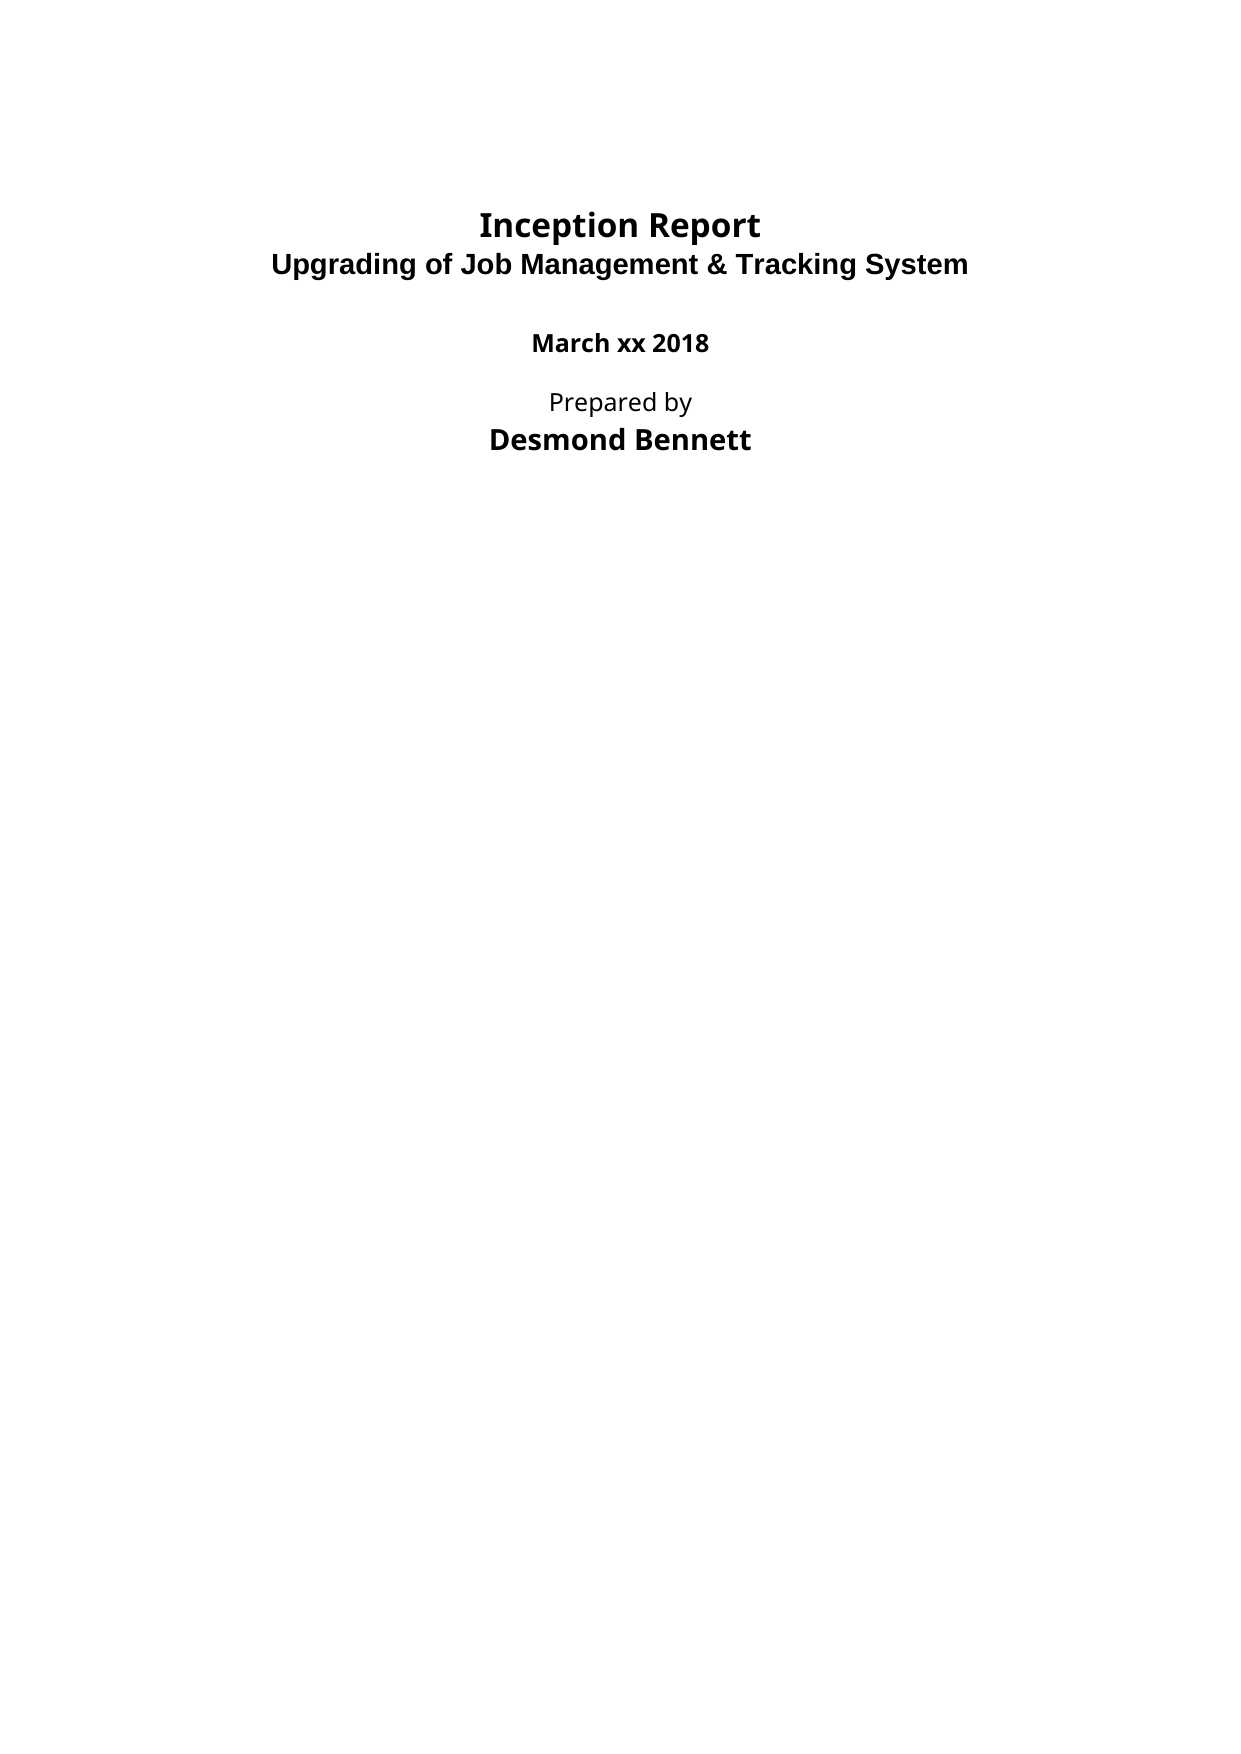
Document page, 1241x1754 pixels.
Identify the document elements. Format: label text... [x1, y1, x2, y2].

title March xx 2018 [148, 326, 1093, 360]
text Desmond Bennett [148, 419, 1093, 458]
title Prepared by [148, 385, 1093, 419]
text Inception Report [148, 201, 1093, 247]
text Upgrading of Job Management & Tracking System [148, 247, 1093, 280]
